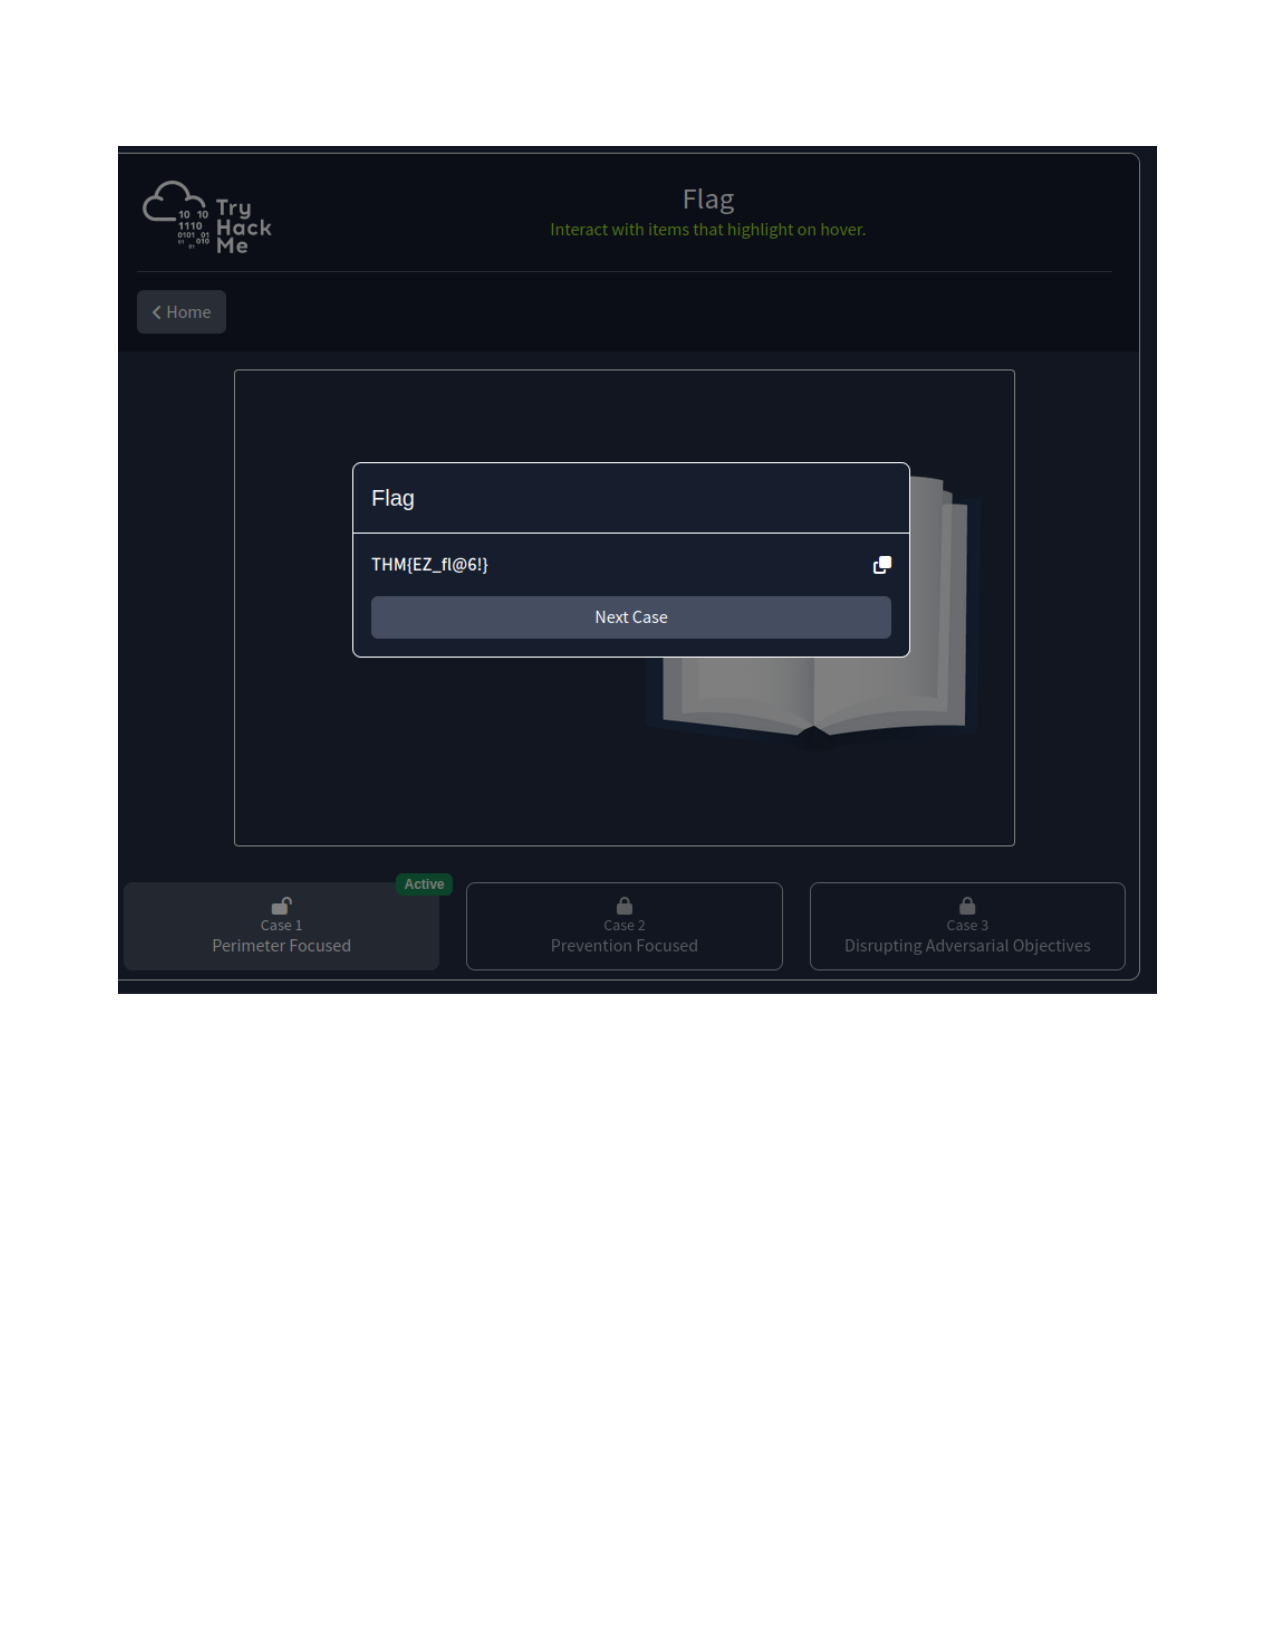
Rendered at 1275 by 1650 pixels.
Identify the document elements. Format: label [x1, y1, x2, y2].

picture [118, 146, 1157, 994]
